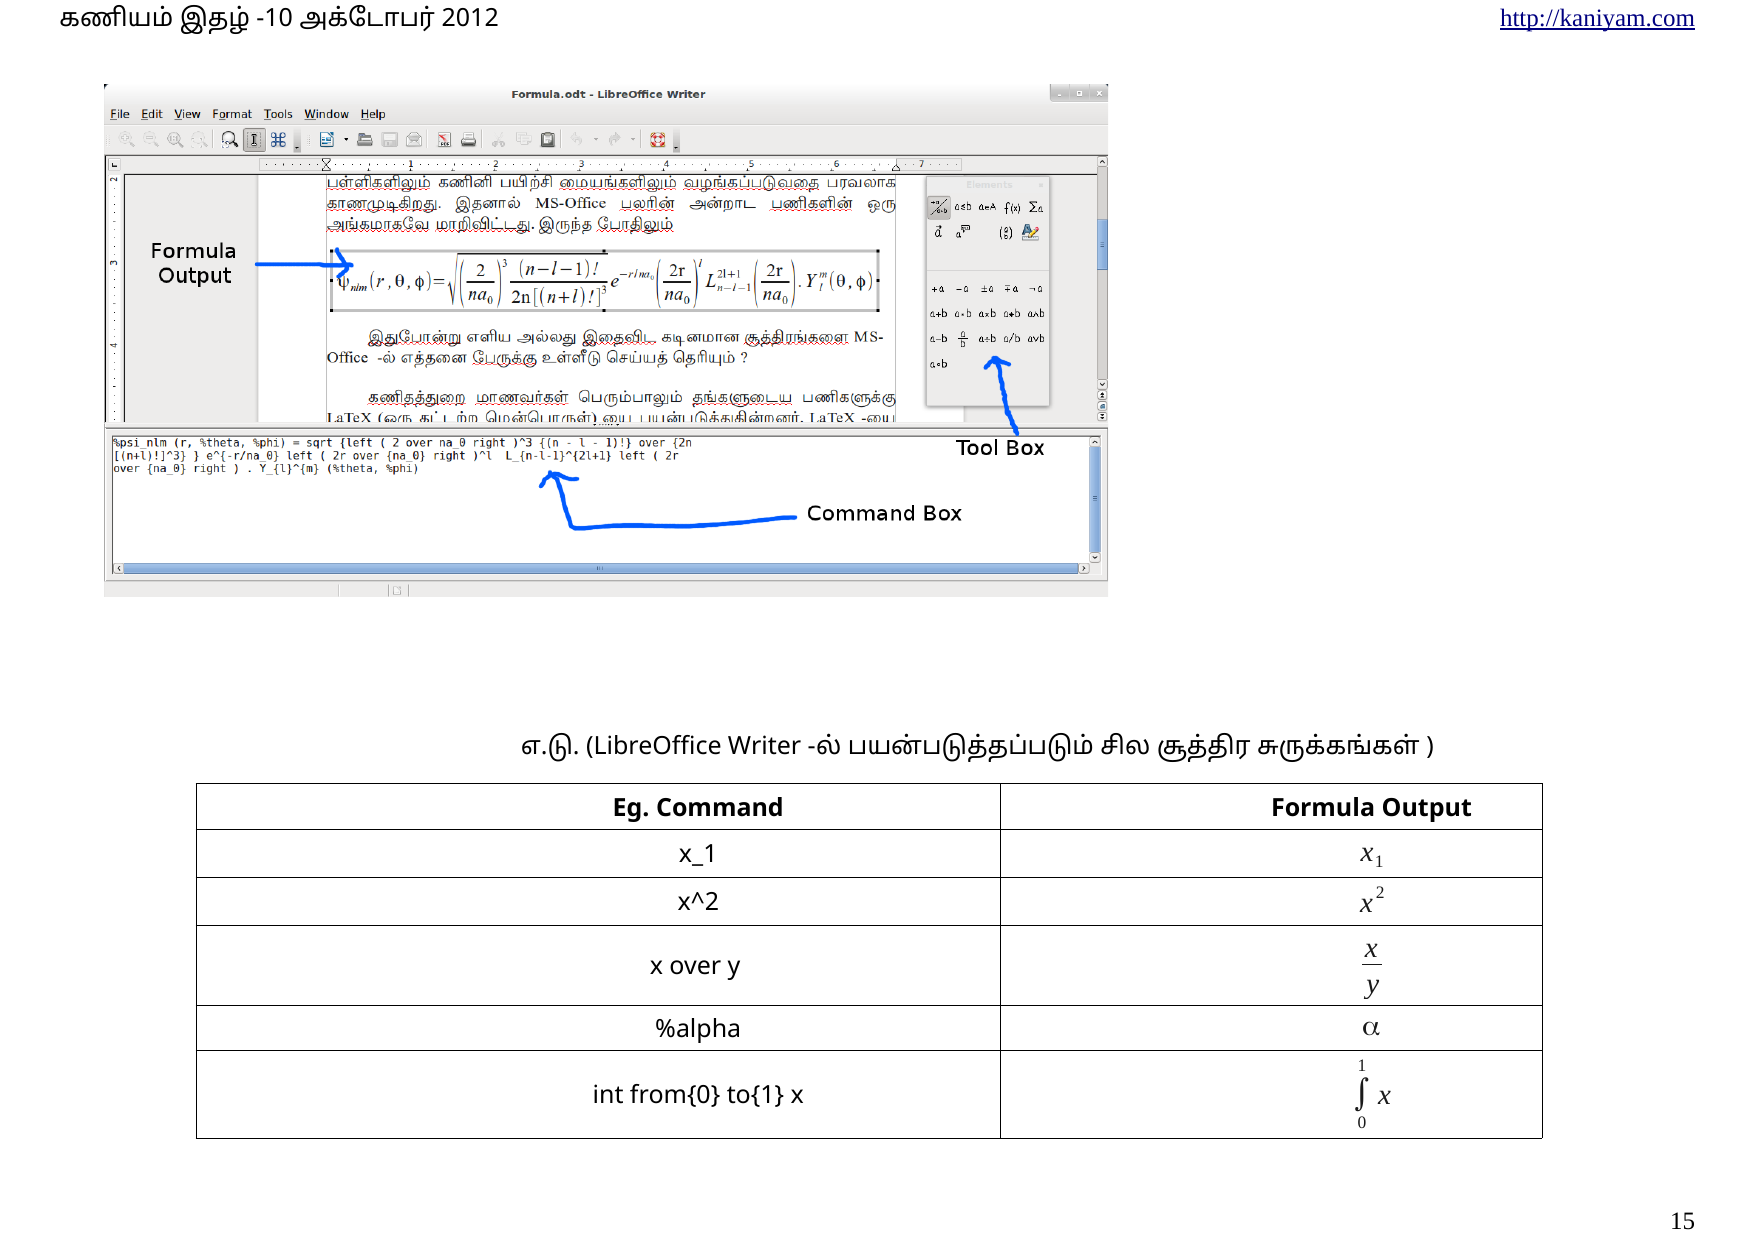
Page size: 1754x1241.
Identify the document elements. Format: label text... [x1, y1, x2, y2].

table_cell x^2 [197, 878, 1000, 925]
table_cell x_1 [197, 830, 1000, 877]
table_cell int from{0} to{1} x [197, 1051, 1000, 1138]
table_header Eg. Command [197, 784, 1000, 829]
table_cell x over y [197, 926, 1000, 1005]
text எ.டு. (LibreOffice Writer -ல் பயன்படுத்தப்படும் சில சூத்திர சுருக்கங்கள் ) [176, 728, 1695, 765]
table_cell [1001, 1051, 1542, 1138]
table_header Formula Output [1001, 784, 1542, 829]
table_cell [1001, 926, 1542, 1005]
table_cell [1001, 878, 1542, 925]
table_cell [1001, 830, 1542, 877]
table_cell [1001, 1006, 1542, 1050]
picture [104, 84, 1109, 597]
table_cell %alpha [197, 1006, 1000, 1050]
